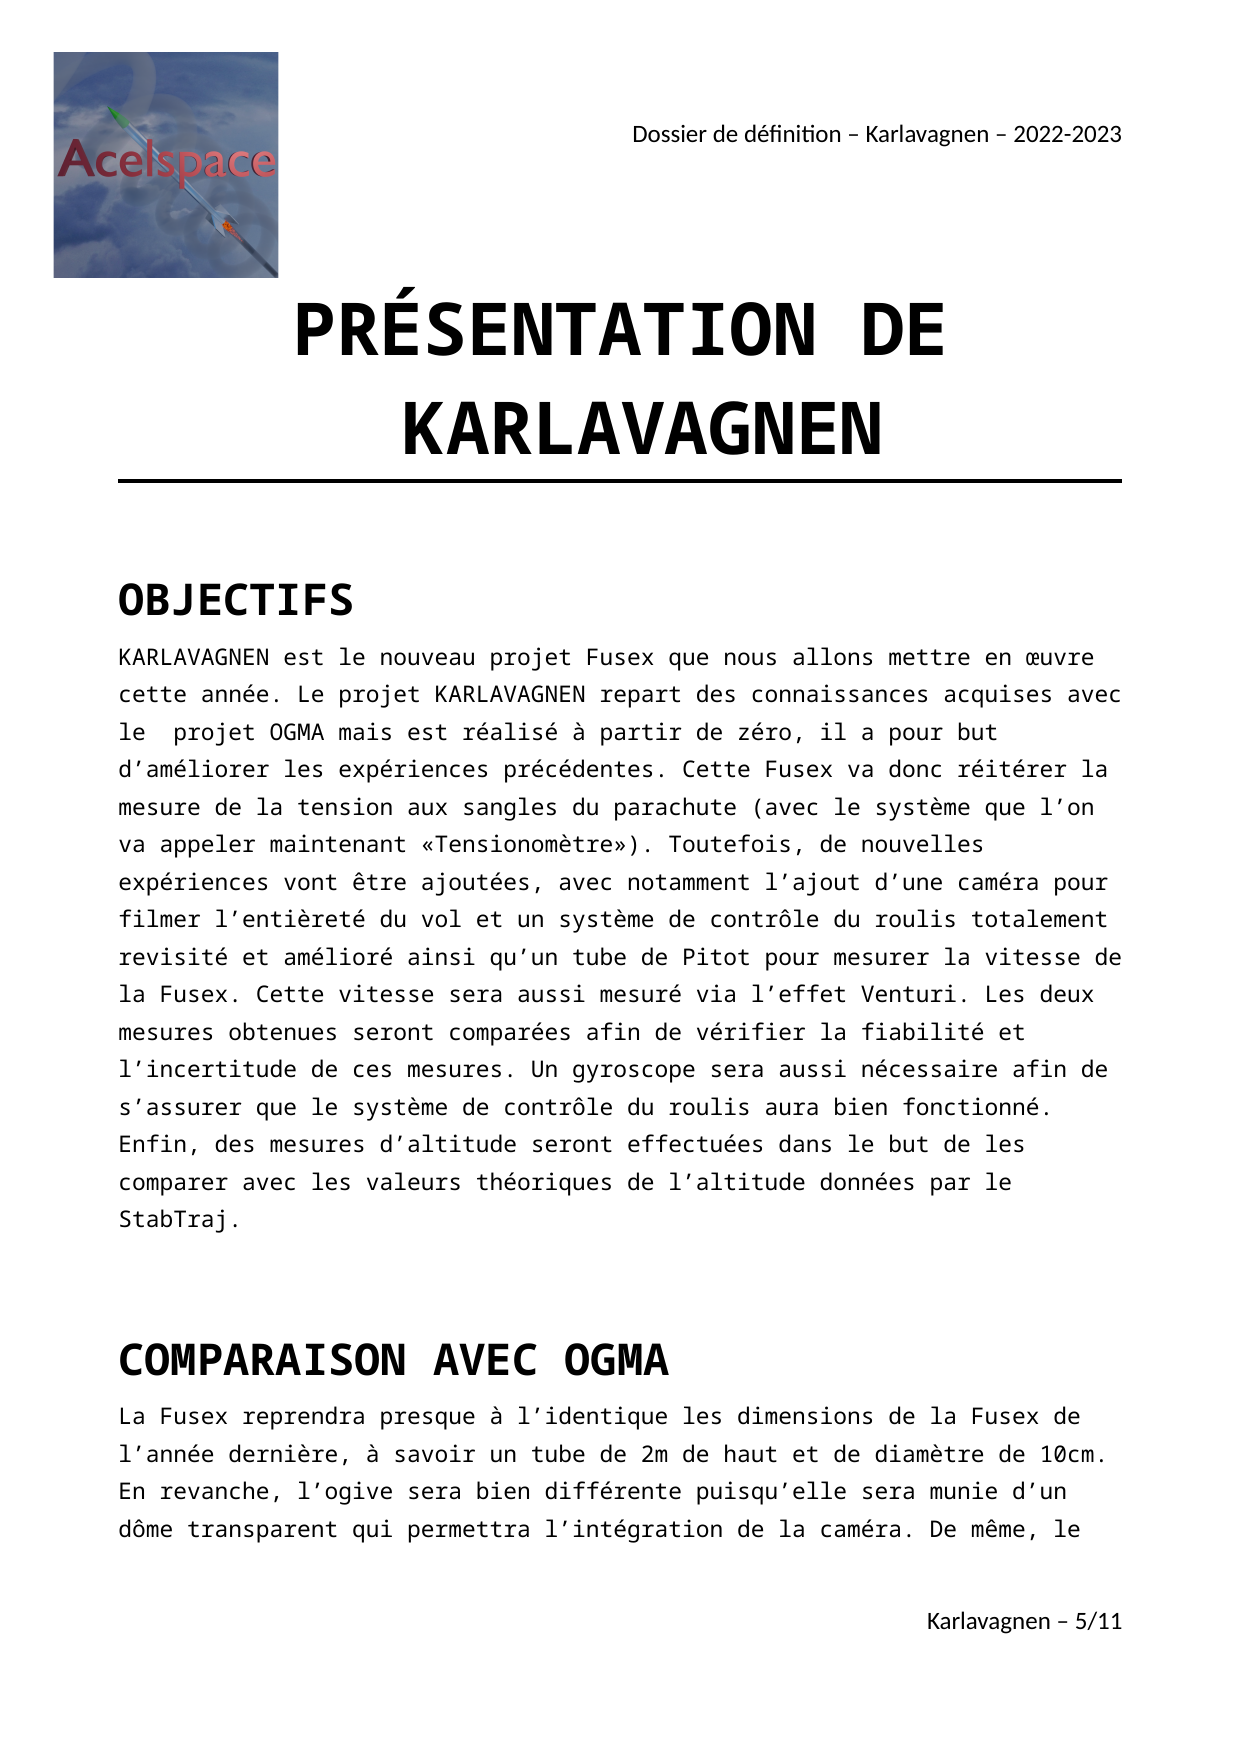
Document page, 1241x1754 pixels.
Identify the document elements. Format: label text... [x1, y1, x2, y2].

subtitle Présentation de KARLAVAGNEN [118, 203, 1122, 479]
text La Fusex reprendra presque à l’identique les dimensions de la Fusex de l’année dernière, à savoir un tube de 2m de haut et de diamètre de 10cm. En revanche, l’ogive sera bien différente puisqu’elle sera munie d’un dôme transparent qui permettra l’intégration de la caméra. De même, le [118, 1400, 1122, 1544]
subtitle Objectifs [118, 568, 1122, 628]
picture [53, 52, 279, 278]
subtitle Comparaison avec Ogma [118, 1328, 1122, 1388]
text KARLAVAGNEN est le nouveau projet Fusex que nous allons mettre en œuvre cette année. Le projet KARLAVAGNEN repart des connaissances acquises avec le projet OGMA mais est réalisé à partir de zéro, il a pour but d’améliorer les expériences précédentes. Cette Fusex va donc réitérer la mesure de la tension aux sangles du parachute (avec le système que l’on va appeler maintenant «Tensionomètre»). Toutefois, de nouvelles expériences vont être ajoutées, avec notamment l’ajout d’une caméra pour filmer l’entièreté du vol et un système de contrôle du roulis totalement revisité et amélioré ainsi qu’un tube de Pitot pour mesurer la vitesse de la Fusex. Cette vitesse sera aussi mesuré via l’effet Venturi. Les deux mesures obtenues seront comparées afin de vérifier la fiabilité et l’incertitude de ces mesures. Un gyroscope sera aussi nécessaire afin de s’assurer que le système de contrôle du roulis aura bien fonctionné. Enfin, des mesures d’altitude seront effectuées dans le but de les comparer avec les valeurs théoriques de l’altitude données par le StabTraj. [118, 641, 1122, 1234]
